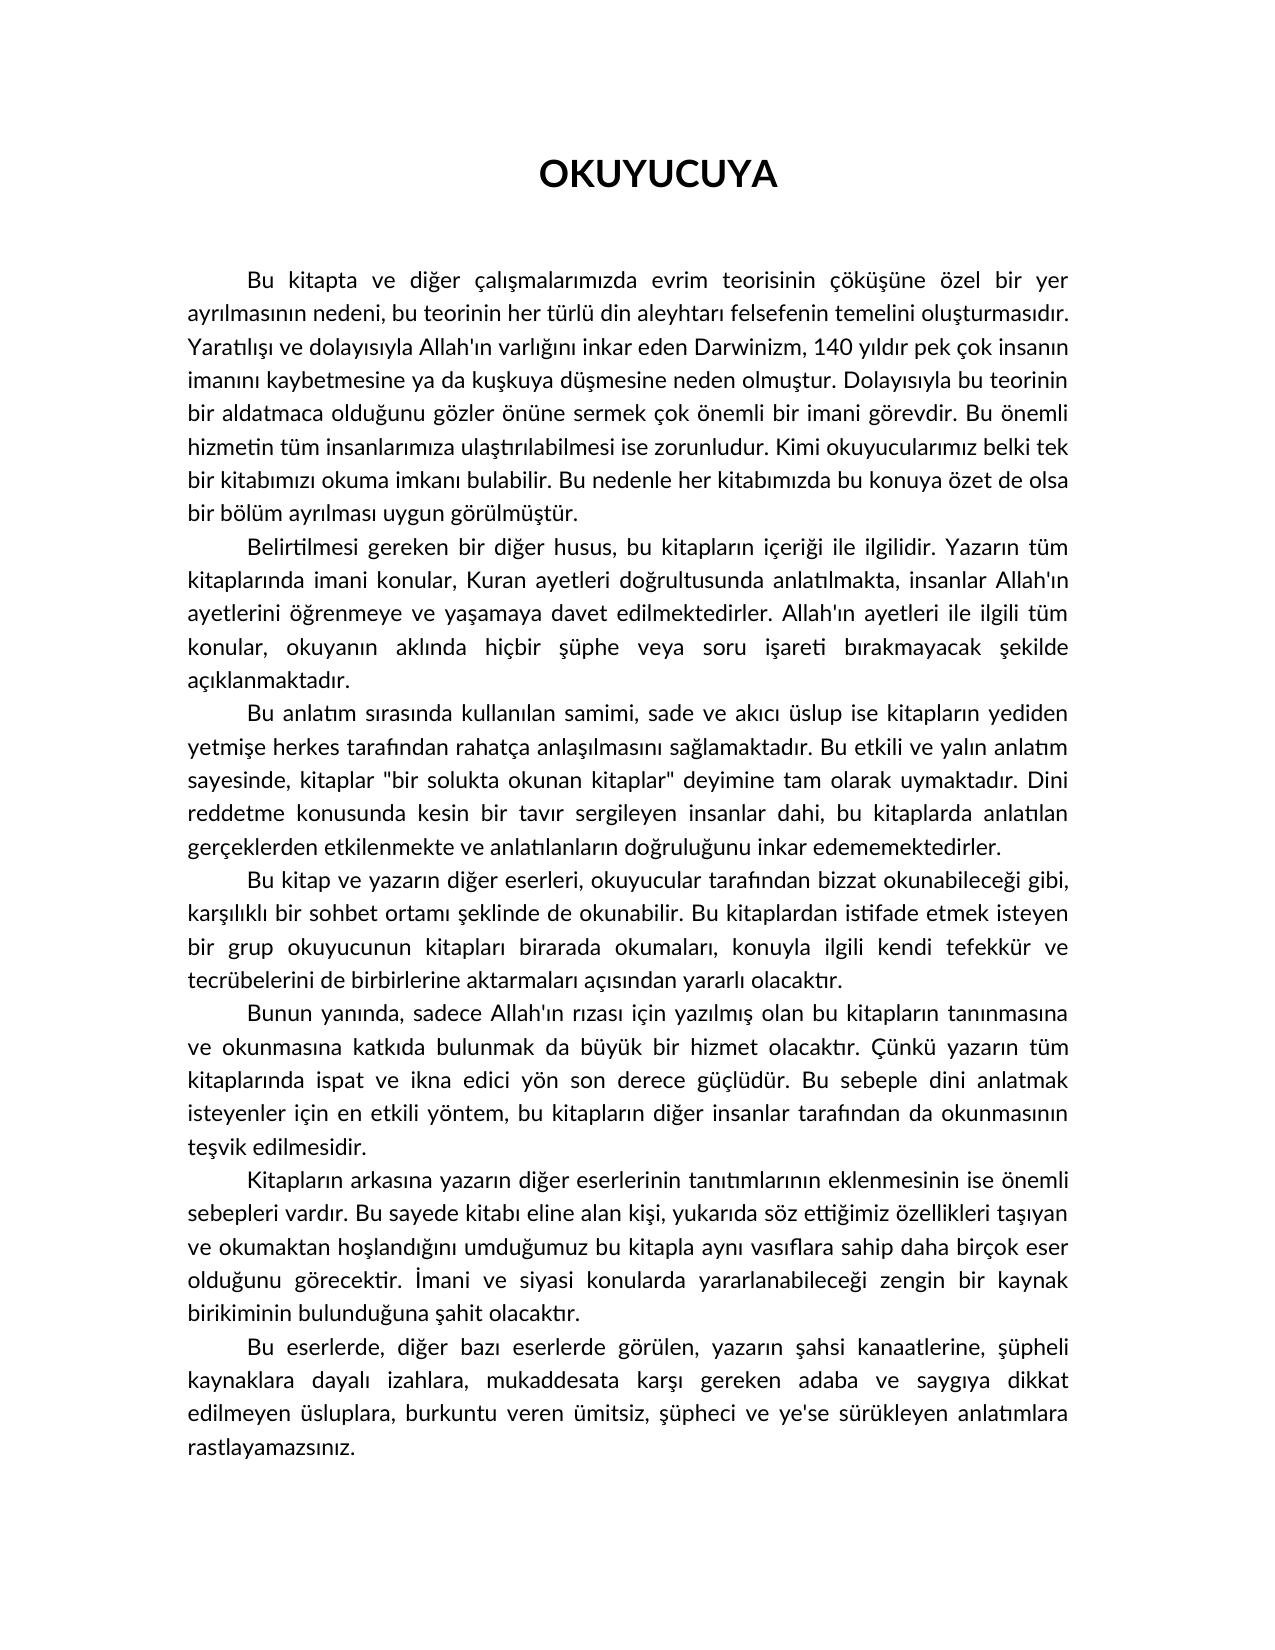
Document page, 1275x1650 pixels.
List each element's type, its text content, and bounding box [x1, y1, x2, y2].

text Bu kitapta ve diğer çalışmalarımızda evrim teorisinin çöküşüne özel bir yer ayrılmasının nedeni, bu teorinin her türlü din aleyhtarı felsefenin temelini oluşturmasıdır. Yaratılışı ve dolayısıyla Allah'ın varlığını inkar eden Darwinizm, 140 yıldır pek çok insanın imanını kaybetmesine ya da kuşkuya düşmesine neden olmuştur. Dolayısıyla bu teorinin bir aldatmaca olduğunu gözler önüne sermek çok önemli bir imani görevdir. Bu önemli hizmetin tüm insanlarımıza ulaştırılabilmesi ise zorunludur. Kimi okuyucularımız belki tek bir kitabımızı okuma imkanı bulabilir. Bu nedenle her kitabımızda bu konuya özet de olsa bir bölüm ayrılması uygun görülmüştür. [187, 262, 1070, 528]
text Bu kitap ve yazarın diğer eserleri, okuyucular tarafından bizzat okunabileceği gibi, karşılıklı bir sohbet ortamı şeklinde de okunabilir. Bu kitaplardan istifade etmek isteyen bir grup okuyucunun kitapları birarada okumaları, konuyla ilgili kendi tefekkür ve tecrübelerini de birbirlerine aktarmaları açısından yararlı olacaktır. [187, 862, 1070, 995]
text Bu anlatım sırasında kullanılan samimi, sade ve akıcı üslup ise kitapların yediden yetmişe herkes tarafından rahatça anlaşılmasını sağlamaktadır. Bu etkili ve yalın anlatım sayesinde, kitaplar "bir solukta okunan kitaplar" deyimine tam olarak uymaktadır. Dini reddetme konusunda kesin bir tavır sergileyen insanlar dahi, bu kitaplarda anlatılan gerçeklerden etkilenmekte ve anlatılanların doğruluğunu inkar edememektedirler. [187, 695, 1070, 862]
text Belirtilmesi gereken bir diğer husus, bu kitapların içeriği ile ilgilidir. Yazarın tüm kitaplarında imani konular, Kuran ayetleri doğrultusunda anlatılmakta, insanlar Allah'ın ayetlerini öğrenmeye ve yaşamaya davet edilmektedirler. Allah'ın ayetleri ile ilgili tüm konular, okuyanın aklında hiçbir şüphe veya soru işareti bırakmayacak şekilde açıklanmaktadır. [187, 528, 1070, 695]
text Kitapların arkasına yazarın diğer eserlerinin tanıtımlarının eklenmesinin ise önemli sebepleri vardır. Bu sayede kitabı eline alan kişi, yukarıda söz ettiğimiz özellikleri taşıyan ve okumaktan hoşlandığını umduğumuz bu kitapla aynı vasıflara sahip daha birçok eser olduğunu görecektir. İmani ve siyasi konularda yararlanabileceği zengin bir kaynak birikiminin bulunduğuna şahit olacaktır. [187, 1162, 1070, 1328]
text Bu eserlerde, diğer bazı eserlerde görülen, yazarın şahsi kanaatlerine, şüpheli kaynaklara dayalı izahlara, mukaddesata karşı gereken adaba ve saygıya dikkat edilmeyen üsluplara, burkuntu veren ümitsiz, şüpheci ve ye'se sürükleyen anlatımlara rastlayamazsınız. [187, 1328, 1070, 1462]
text OKUYUCUYA [187, 150, 1070, 195]
text Bunun yanında, sadece Allah'ın rızası için yazılmış olan bu kitapların tanınmasına ve okunmasına katkıda bulunmak da büyük bir hizmet olacaktır. Çünkü yazarın tüm kitaplarında ispat ve ikna edici yön son derece güçlüdür. Bu sebeple dini anlatmak isteyenler için en etkili yöntem, bu kitapların diğer insanlar tarafından da okunmasının teşvik edilmesidir. [187, 995, 1070, 1162]
